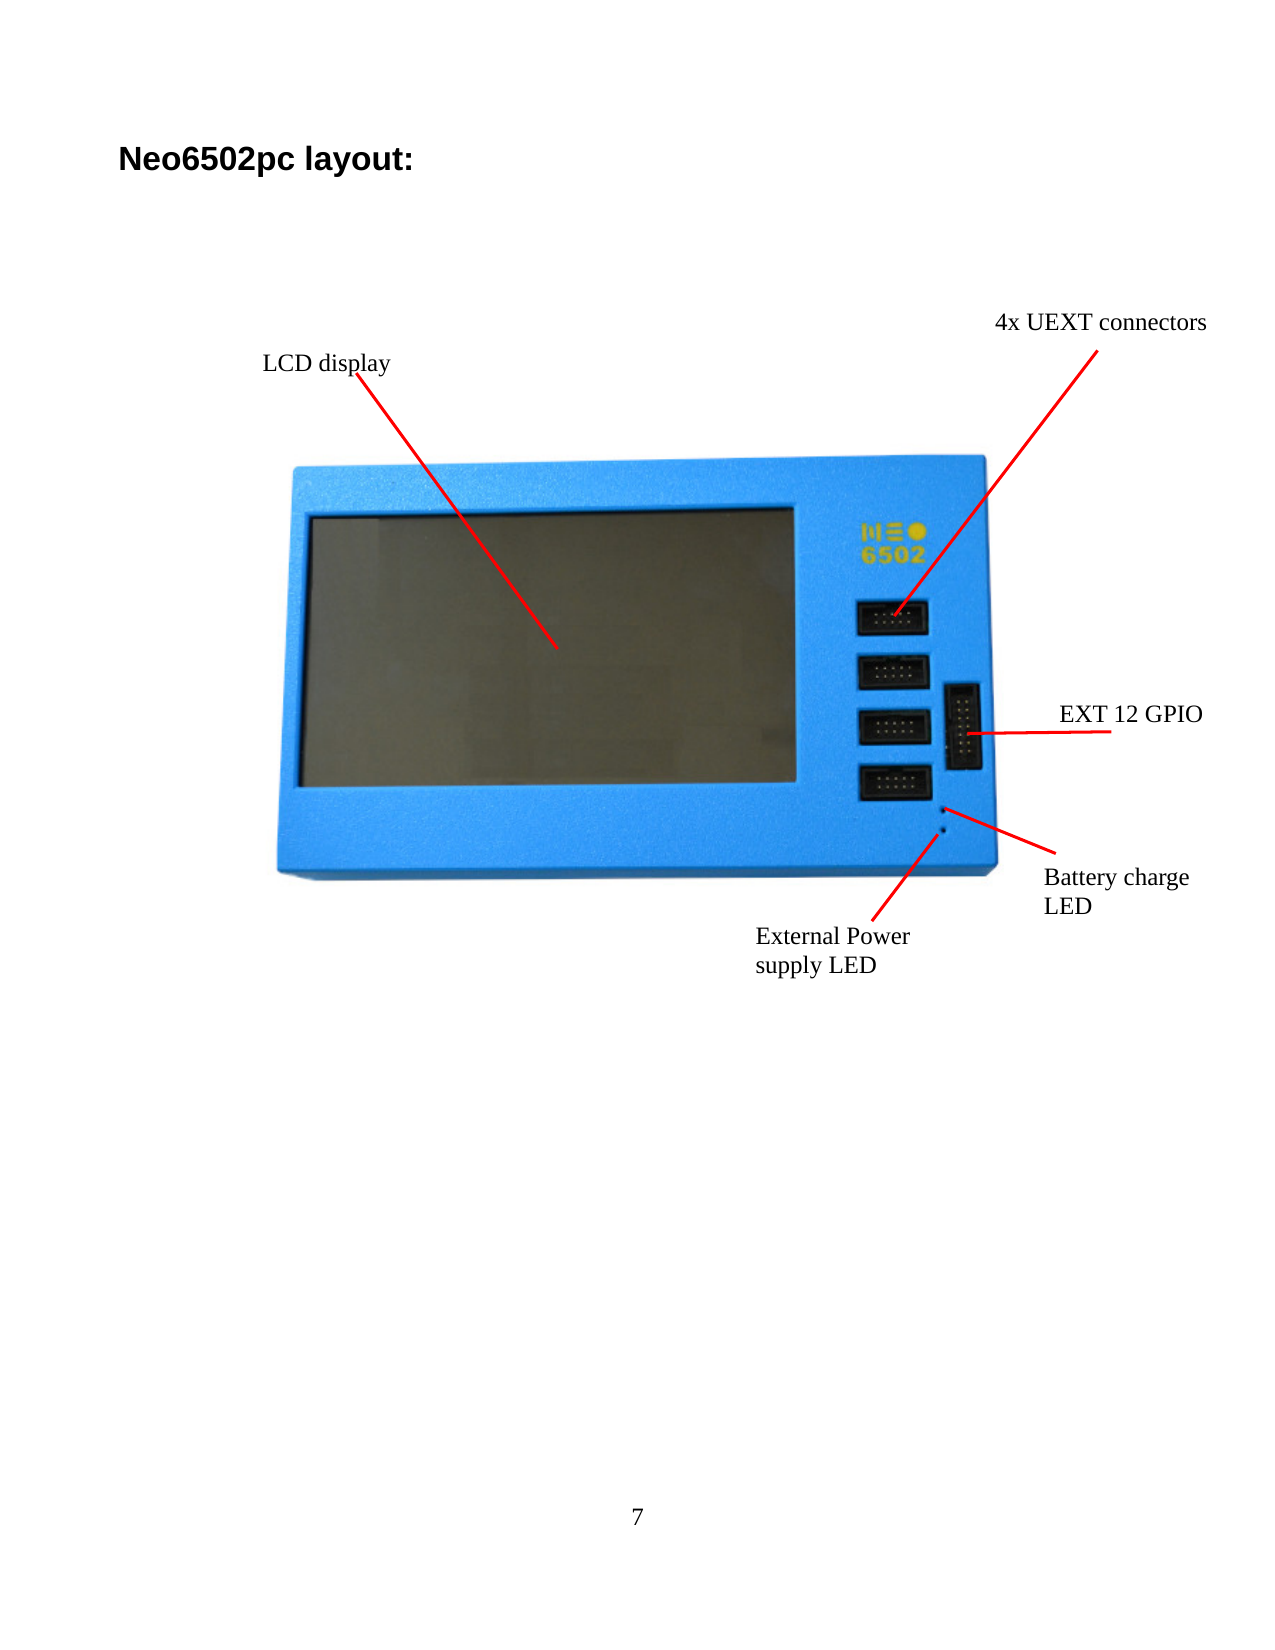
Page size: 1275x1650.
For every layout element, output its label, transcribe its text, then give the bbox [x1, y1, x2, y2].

subtitle Neo6502pc layout: [118, 139, 1157, 178]
picture [255, 285, 1020, 1051]
